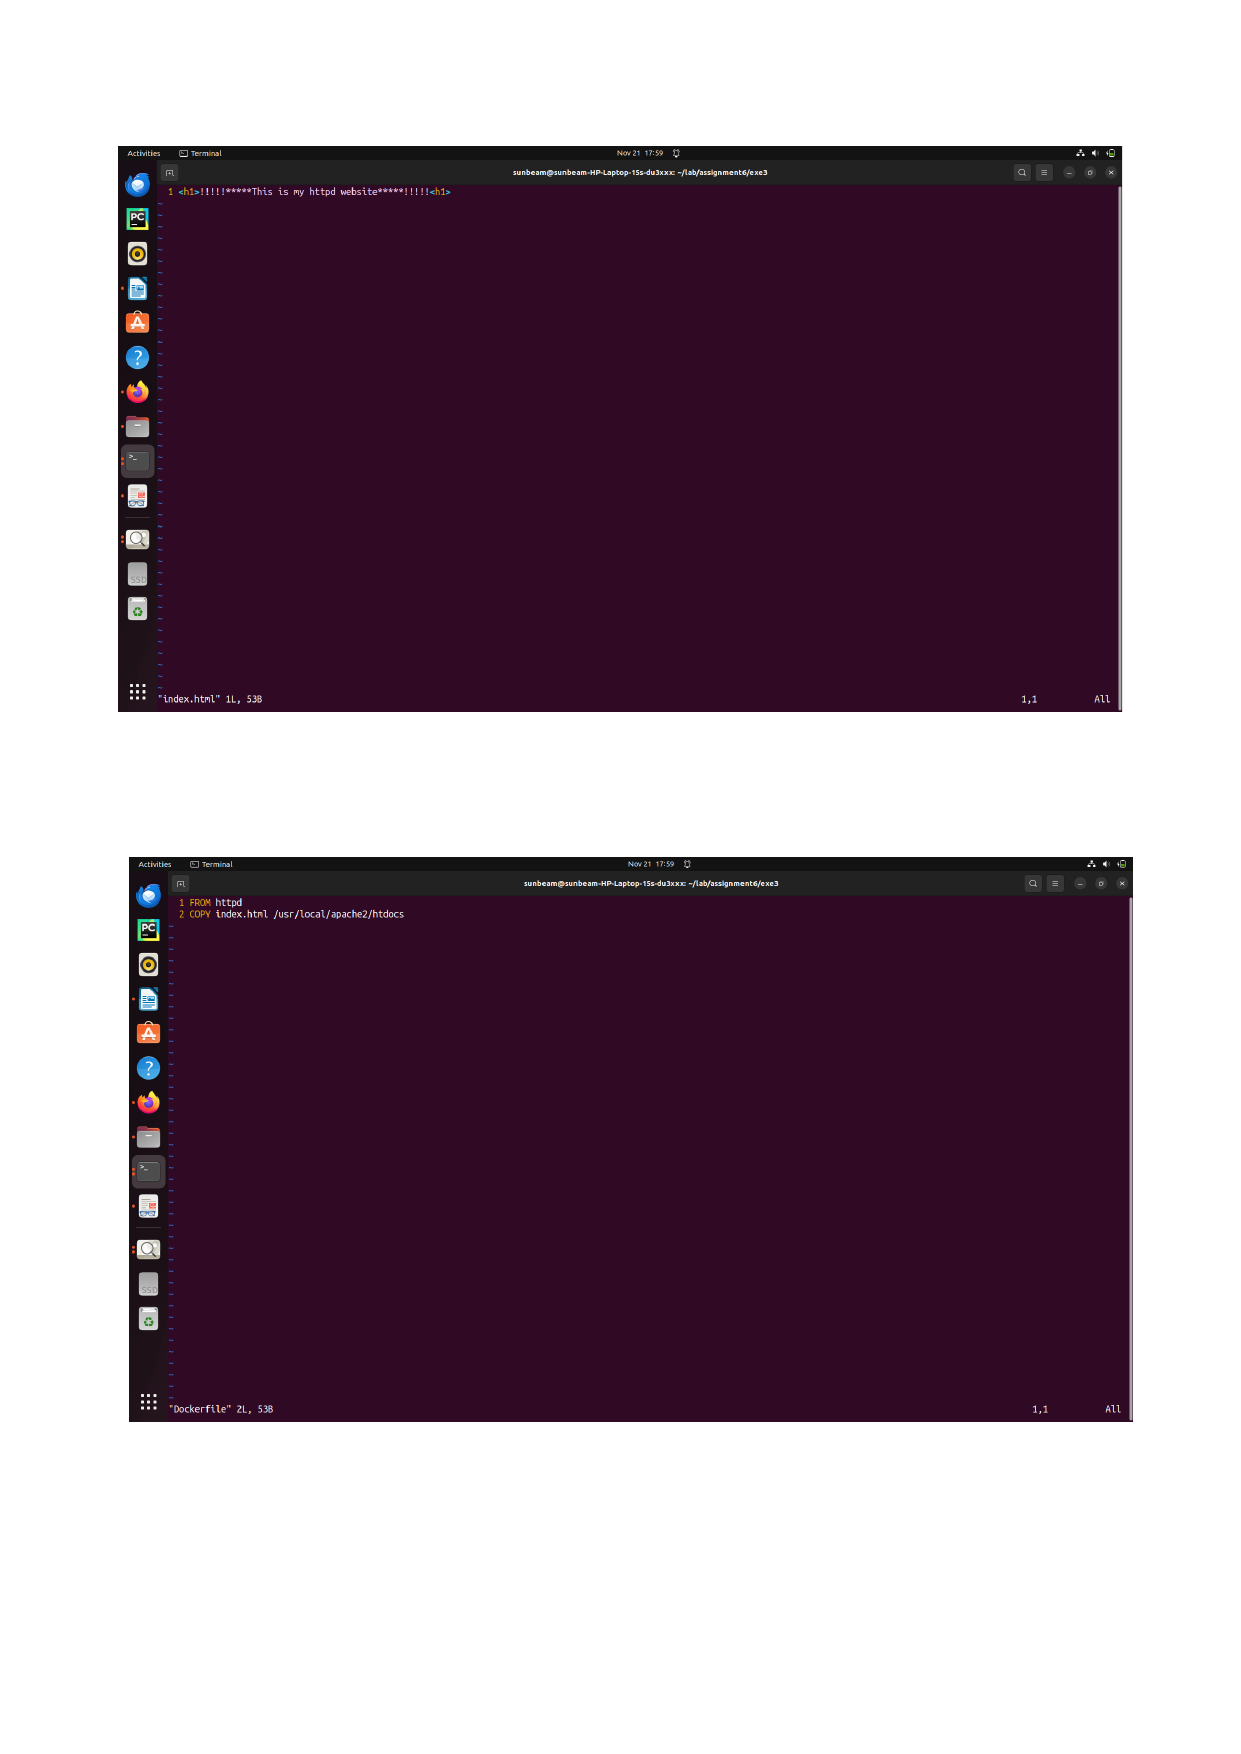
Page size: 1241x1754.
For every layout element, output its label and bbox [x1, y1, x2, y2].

picture [118, 146, 1123, 712]
picture [129, 857, 1133, 1422]
